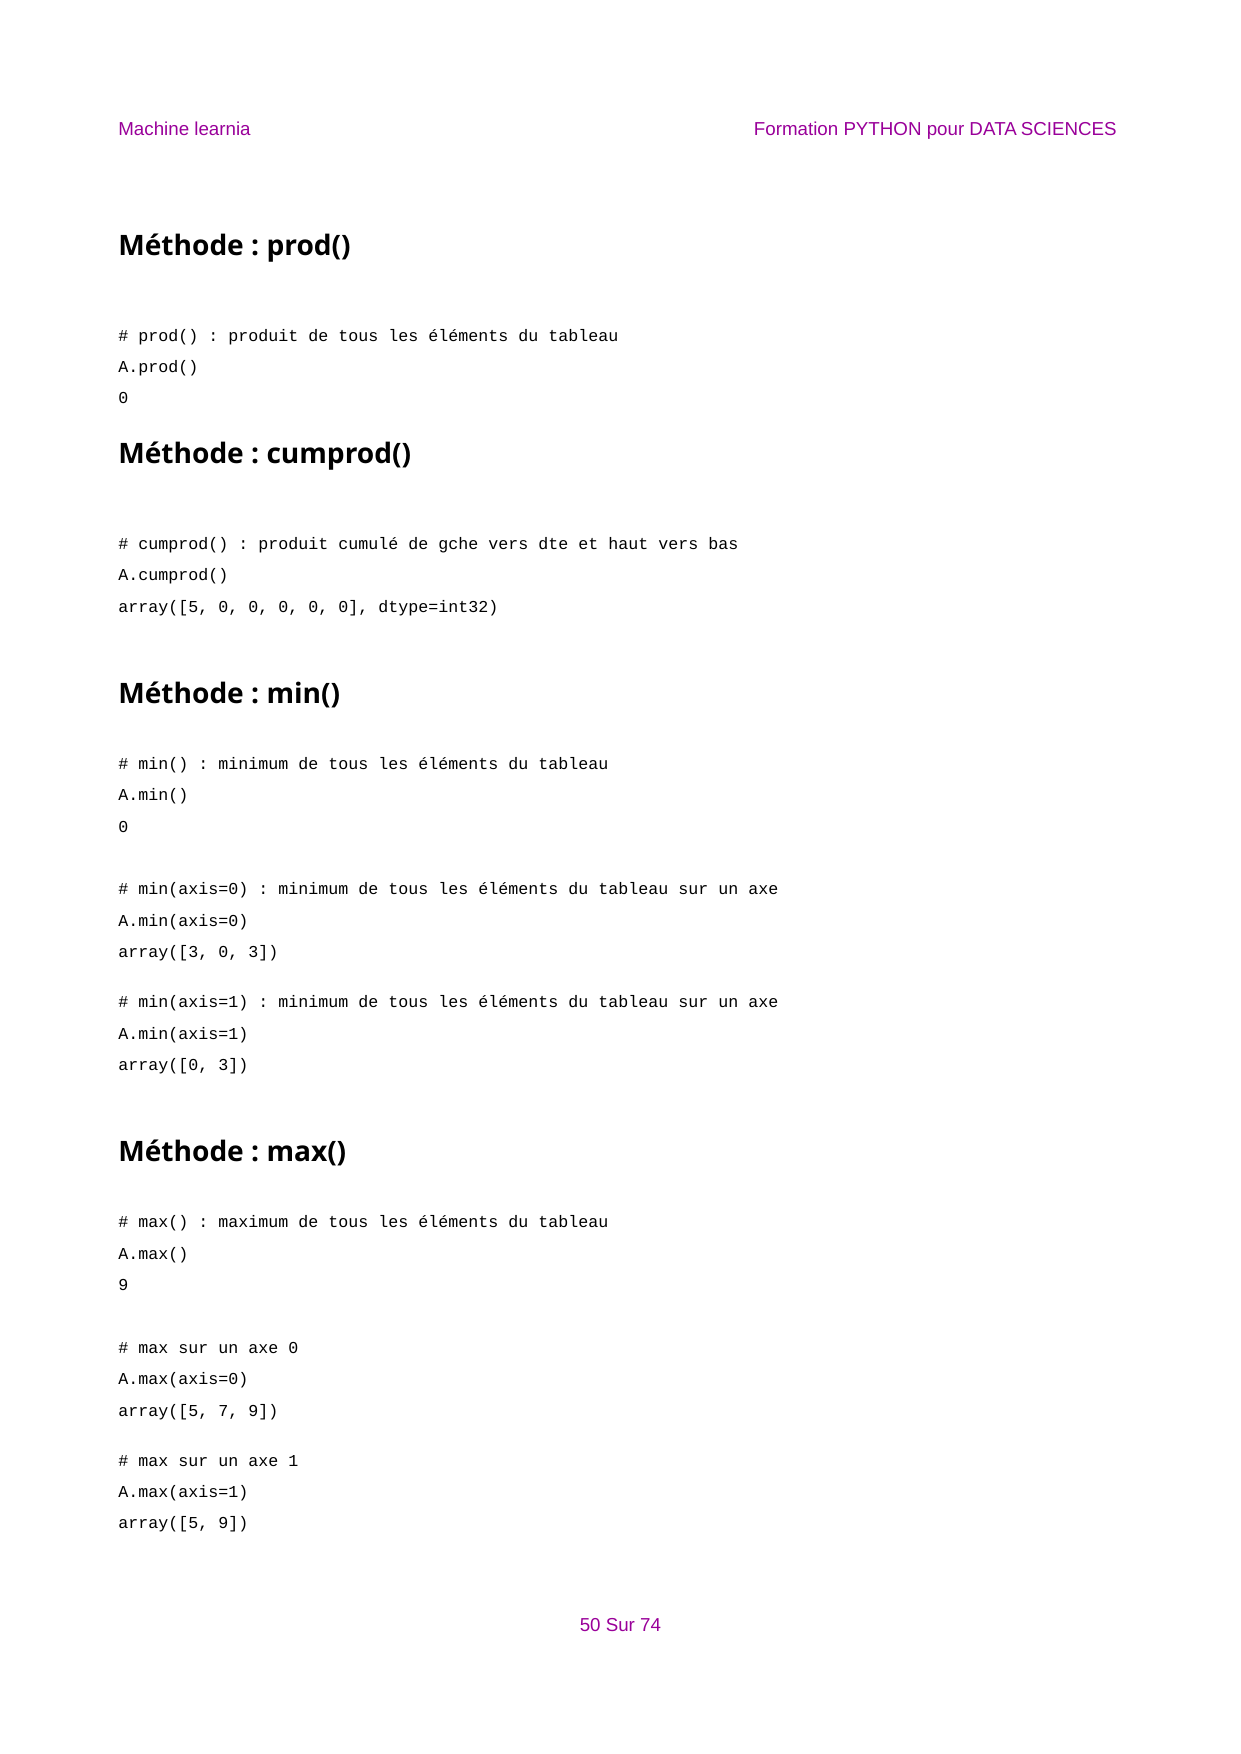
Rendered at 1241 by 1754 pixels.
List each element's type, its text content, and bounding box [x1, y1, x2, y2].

text A.min(axis=1) [118, 1025, 1122, 1044]
subtitle Méthode : prod() [118, 226, 1122, 264]
text array([5, 0, 0, 0, 0, 0], dtype=int32) [118, 598, 1122, 617]
text # max sur un axe 0 [118, 1339, 1122, 1358]
text 0 [118, 818, 1122, 837]
text array([0, 3]) [118, 1057, 1122, 1075]
text A.prod() [118, 358, 1122, 377]
text # prod() : produit de tous les éléments du tableau [118, 327, 1122, 346]
text 9 [118, 1277, 1122, 1296]
subtitle Méthode : min() [118, 673, 1122, 712]
text array([3, 0, 3]) [118, 944, 1122, 962]
subtitle Méthode : max() [118, 1132, 1122, 1170]
text A.min() [118, 787, 1122, 806]
text A.min(axis=0) [118, 912, 1122, 931]
text A.max() [118, 1245, 1122, 1264]
subtitle Méthode : cumprod() [118, 434, 1122, 472]
text # min(axis=1) : minimum de tous les éléments du tableau sur un axe [118, 994, 1122, 1013]
text A.cumprod() [118, 567, 1122, 586]
text A.max(axis=1) [118, 1484, 1122, 1502]
text array([5, 9]) [118, 1515, 1122, 1534]
text array([5, 7, 9]) [118, 1402, 1122, 1421]
text # min() : minimum de tous les éléments du tableau [118, 756, 1122, 774]
text # max() : maximum de tous les éléments du tableau [118, 1214, 1122, 1233]
text # max sur un axe 1 [118, 1452, 1122, 1471]
text # cumprod() : produit cumulé de gche vers dte et haut vers bas [118, 535, 1122, 554]
text # min(axis=0) : minimum de tous les éléments du tableau sur un axe [118, 881, 1122, 900]
text A.max(axis=0) [118, 1371, 1122, 1389]
text 0 [118, 390, 1122, 409]
